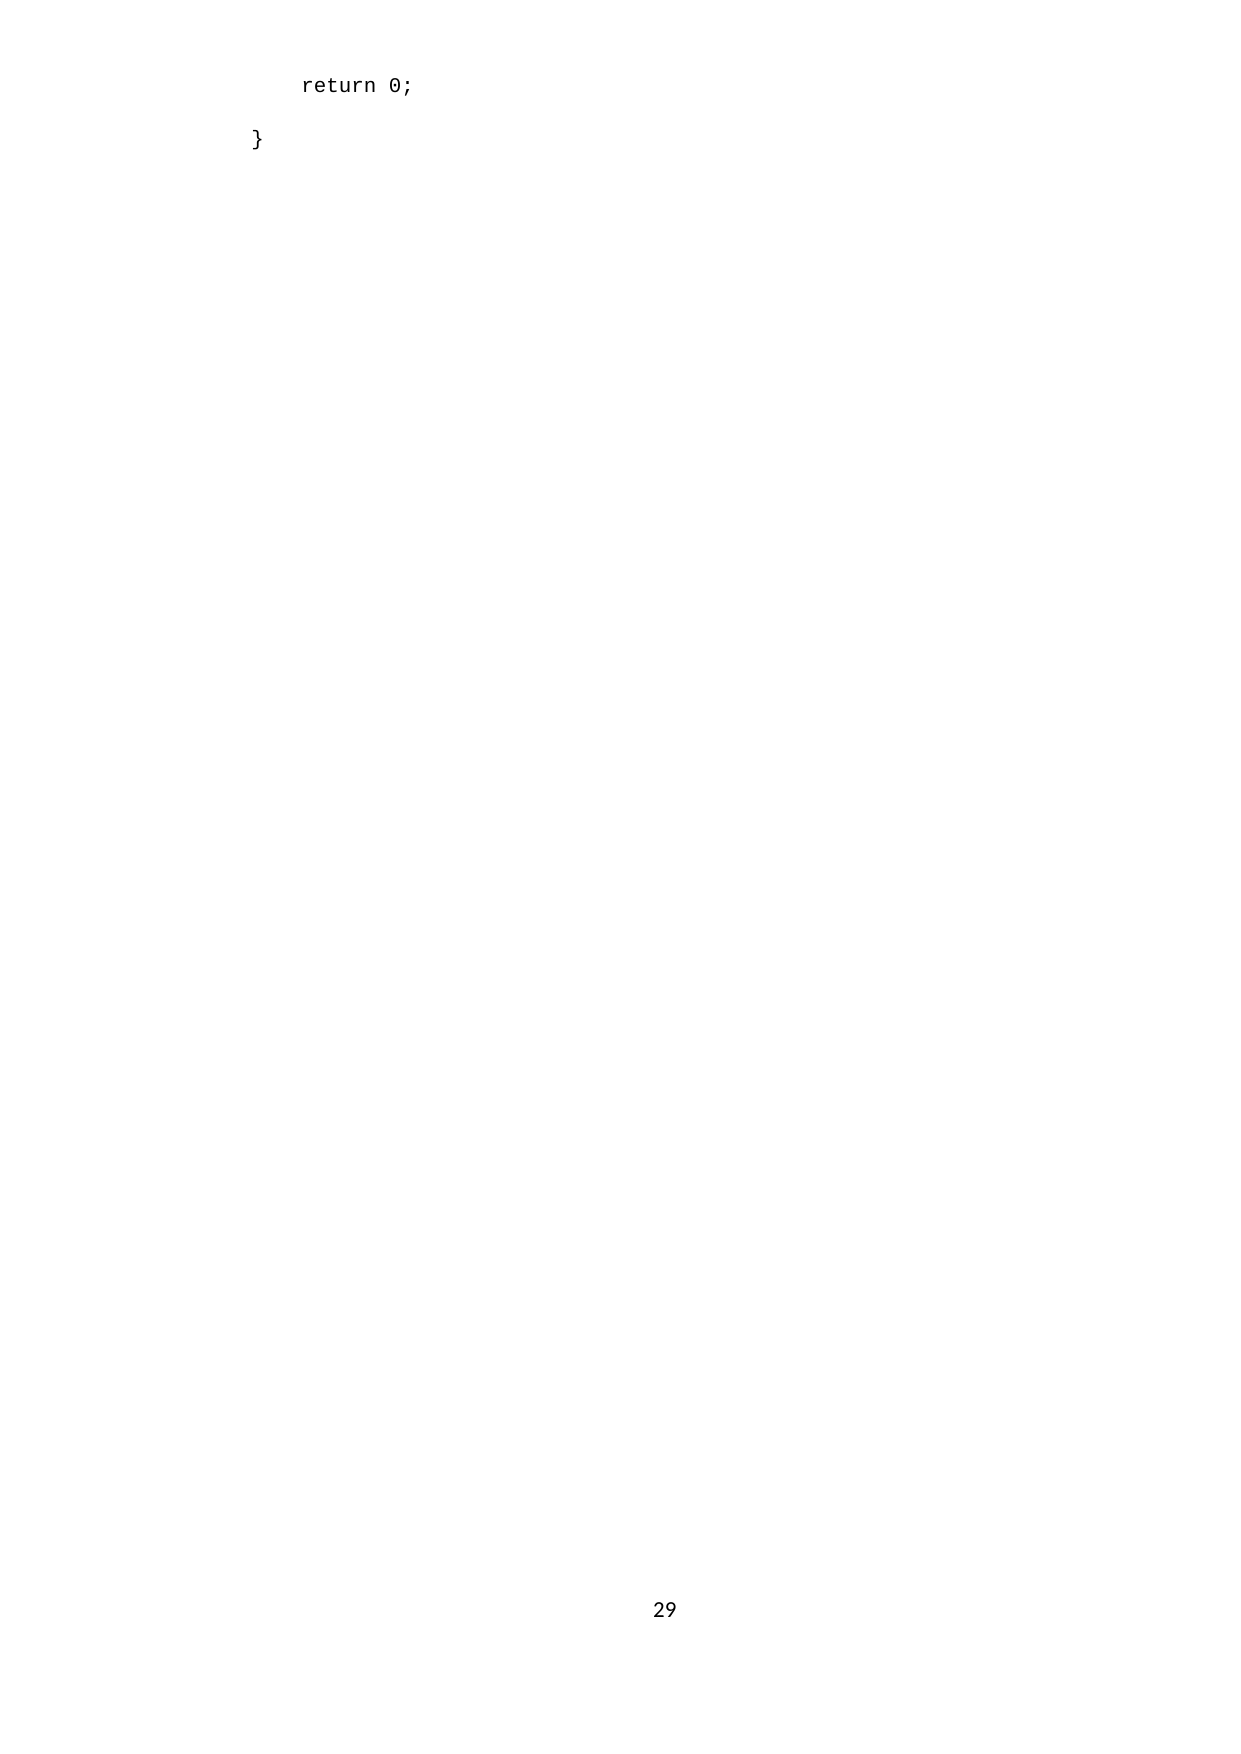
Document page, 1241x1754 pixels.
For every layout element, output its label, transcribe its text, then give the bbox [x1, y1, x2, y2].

text return 0; [177, 75, 1152, 99]
text } [177, 128, 1152, 151]
